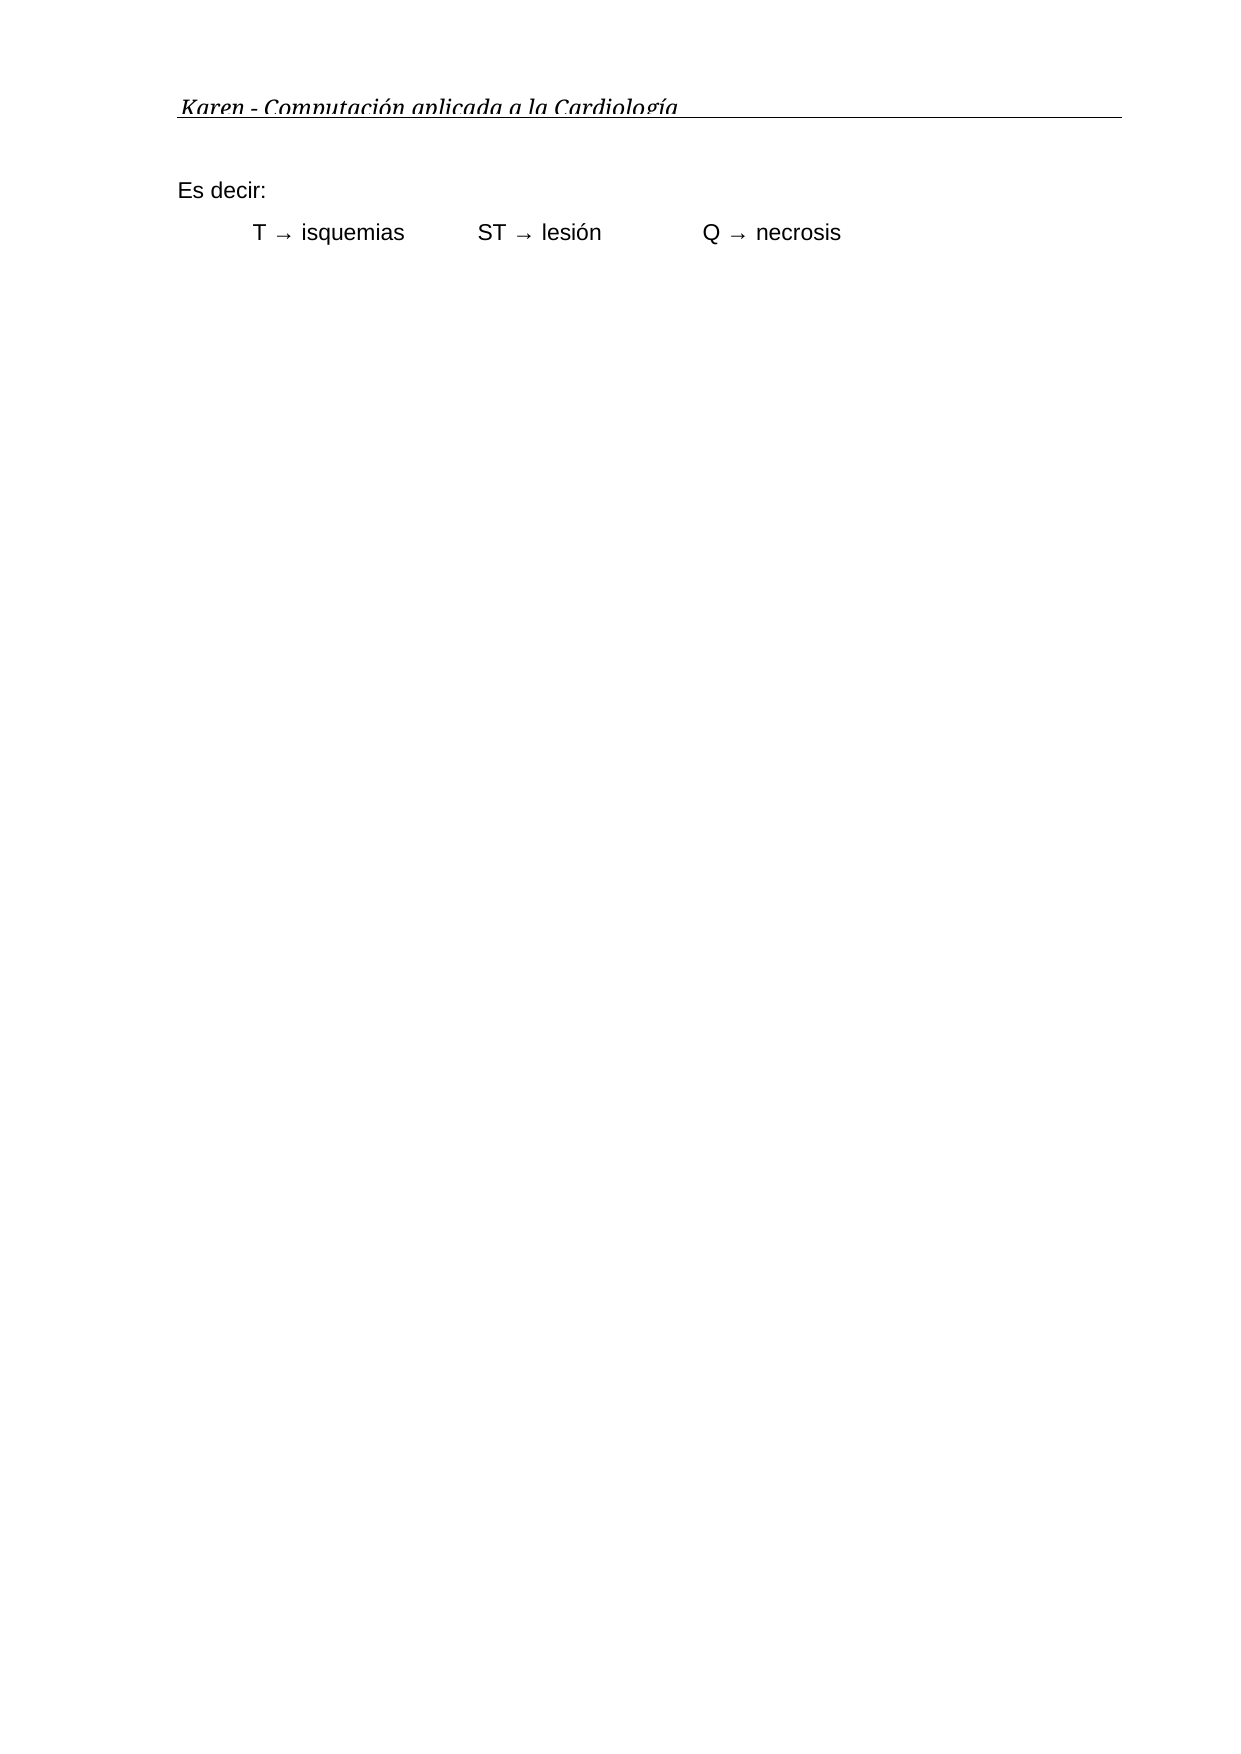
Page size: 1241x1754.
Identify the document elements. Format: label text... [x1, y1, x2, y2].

text Es decir: [177, 177, 1122, 203]
list T → isquemias ST → lesión Q → necrosis [215, 219, 1122, 245]
